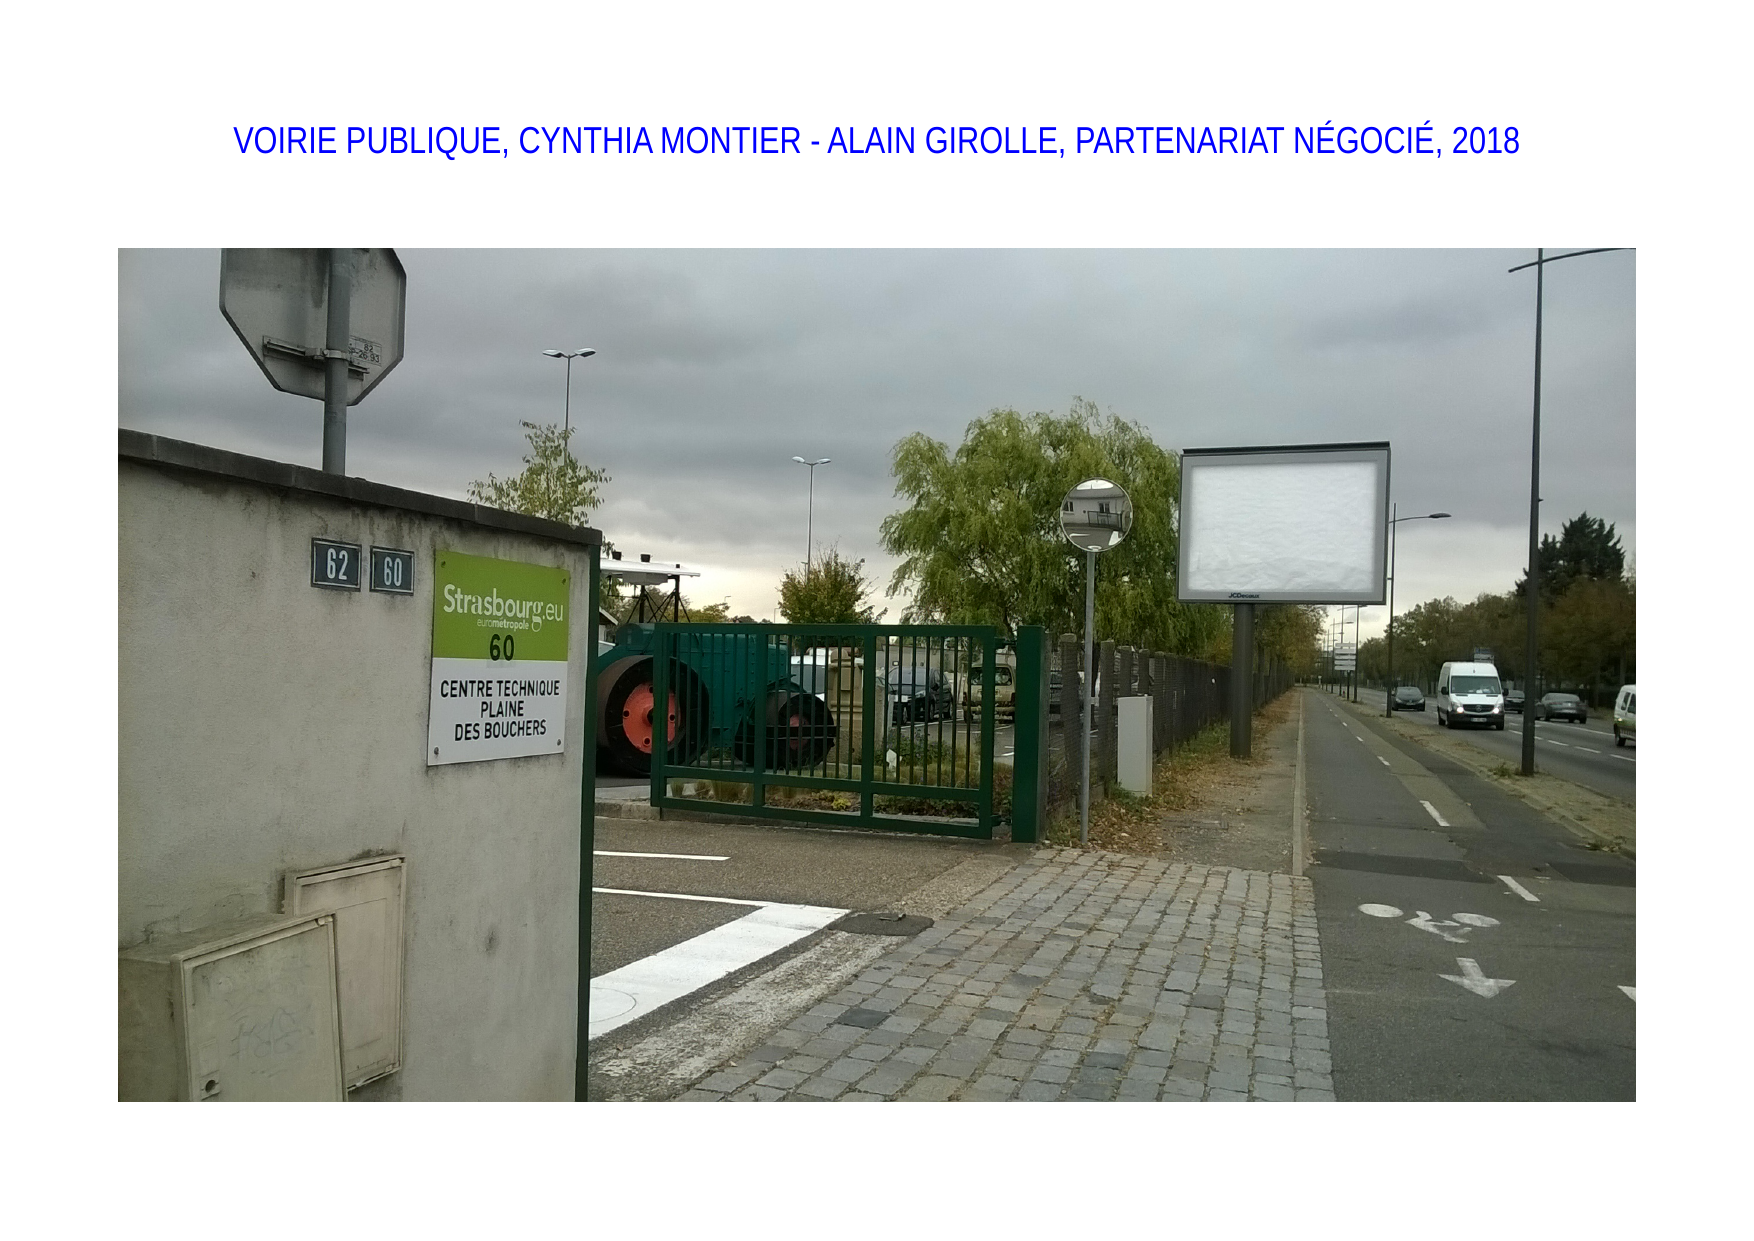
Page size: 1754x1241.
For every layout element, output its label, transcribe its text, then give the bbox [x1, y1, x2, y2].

text VOIRIE PUBLIQUE, CYNTHIA MONTIER - ALAIN GIROLLE, PARTENARIAT NÉGOCIÉ, 2018 [118, 118, 1636, 161]
picture [118, 248, 1636, 1102]
